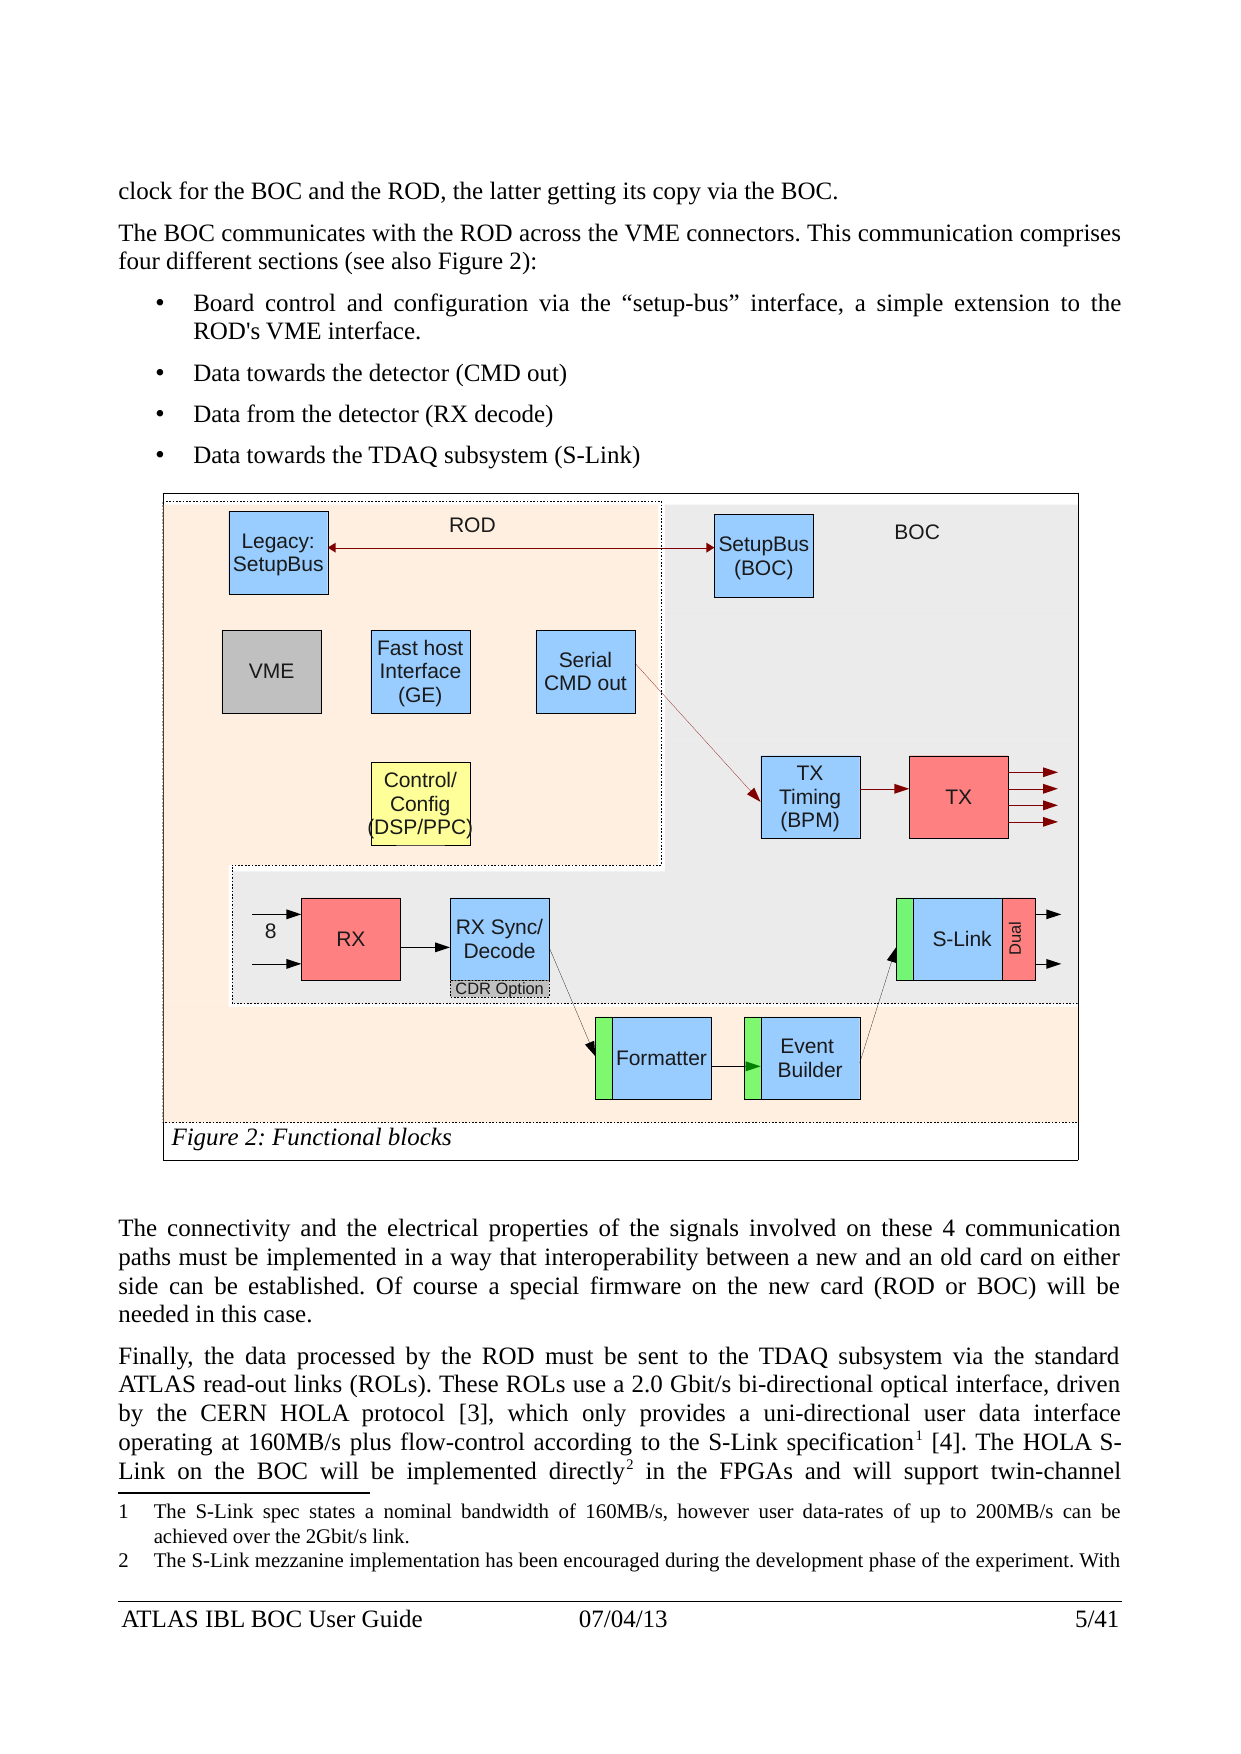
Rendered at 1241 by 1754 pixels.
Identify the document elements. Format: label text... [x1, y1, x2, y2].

list Data towards the TDAQ subsystem (S-Link) [156, 440, 1122, 469]
list Data from the detector (RX decode) [156, 399, 1122, 428]
table_cell N/A [231, 740, 1069, 1004]
table_cell N/A [664, 697, 702, 739]
text The S-Link mezzanine implementation has been encouraged during the development phase of the experiment. With [118, 1548, 1122, 1572]
table_cell N/A [664, 614, 1069, 739]
text The S-Link spec states a nominal bandwidth of 160MB/s, however user data-rates of up to 200MB/s can be achieved over the 2Gbit/s link. [118, 1499, 1122, 1548]
text Figure 2: Functional blocks [171, 1123, 1069, 1151]
text clock for the BOC and the ROD, the latter getting its copy via the BOC. [118, 176, 1122, 205]
text Finally, the data processed by the ROD must be sent to the TDAQ subsystem via the standard ATLAS read-out links (ROLs). These ROLs use a 2.0 Gbit/s bi-directional optical interface, driven by the CERN HOLA protocol [3], which only provides a uni-directional user data interface operating at 160MB/s plus flow-control according to the S-Link specification [4]. The HOLA S-Link on the BOC will be implemented directly in the FPGAs and will support twin-channel [118, 1341, 1122, 1484]
text The BOC communicates with the ROD across the VME connectors. This communication comprises four different sections (see also Figure 2): [118, 218, 1122, 275]
table_cell N/A [664, 514, 714, 548]
table_cell N/A [664, 514, 1069, 613]
text Figure 2: Functional blocks [229, 692, 664, 1006]
list Data towards the detector (CMD out) [156, 358, 1122, 386]
text The connectivity and the electrical properties of the signals involved on these 4 communication paths must be implemented in a way that interoperability between a new and an old card on either side can be established. Of course a special firmware on the new card (ROD or BOC) will be needed in this case. [118, 1213, 1122, 1328]
list Board control and configuration via the “setup-bus” interface, a simple extension to the ROD's VME interface. [156, 288, 1122, 345]
